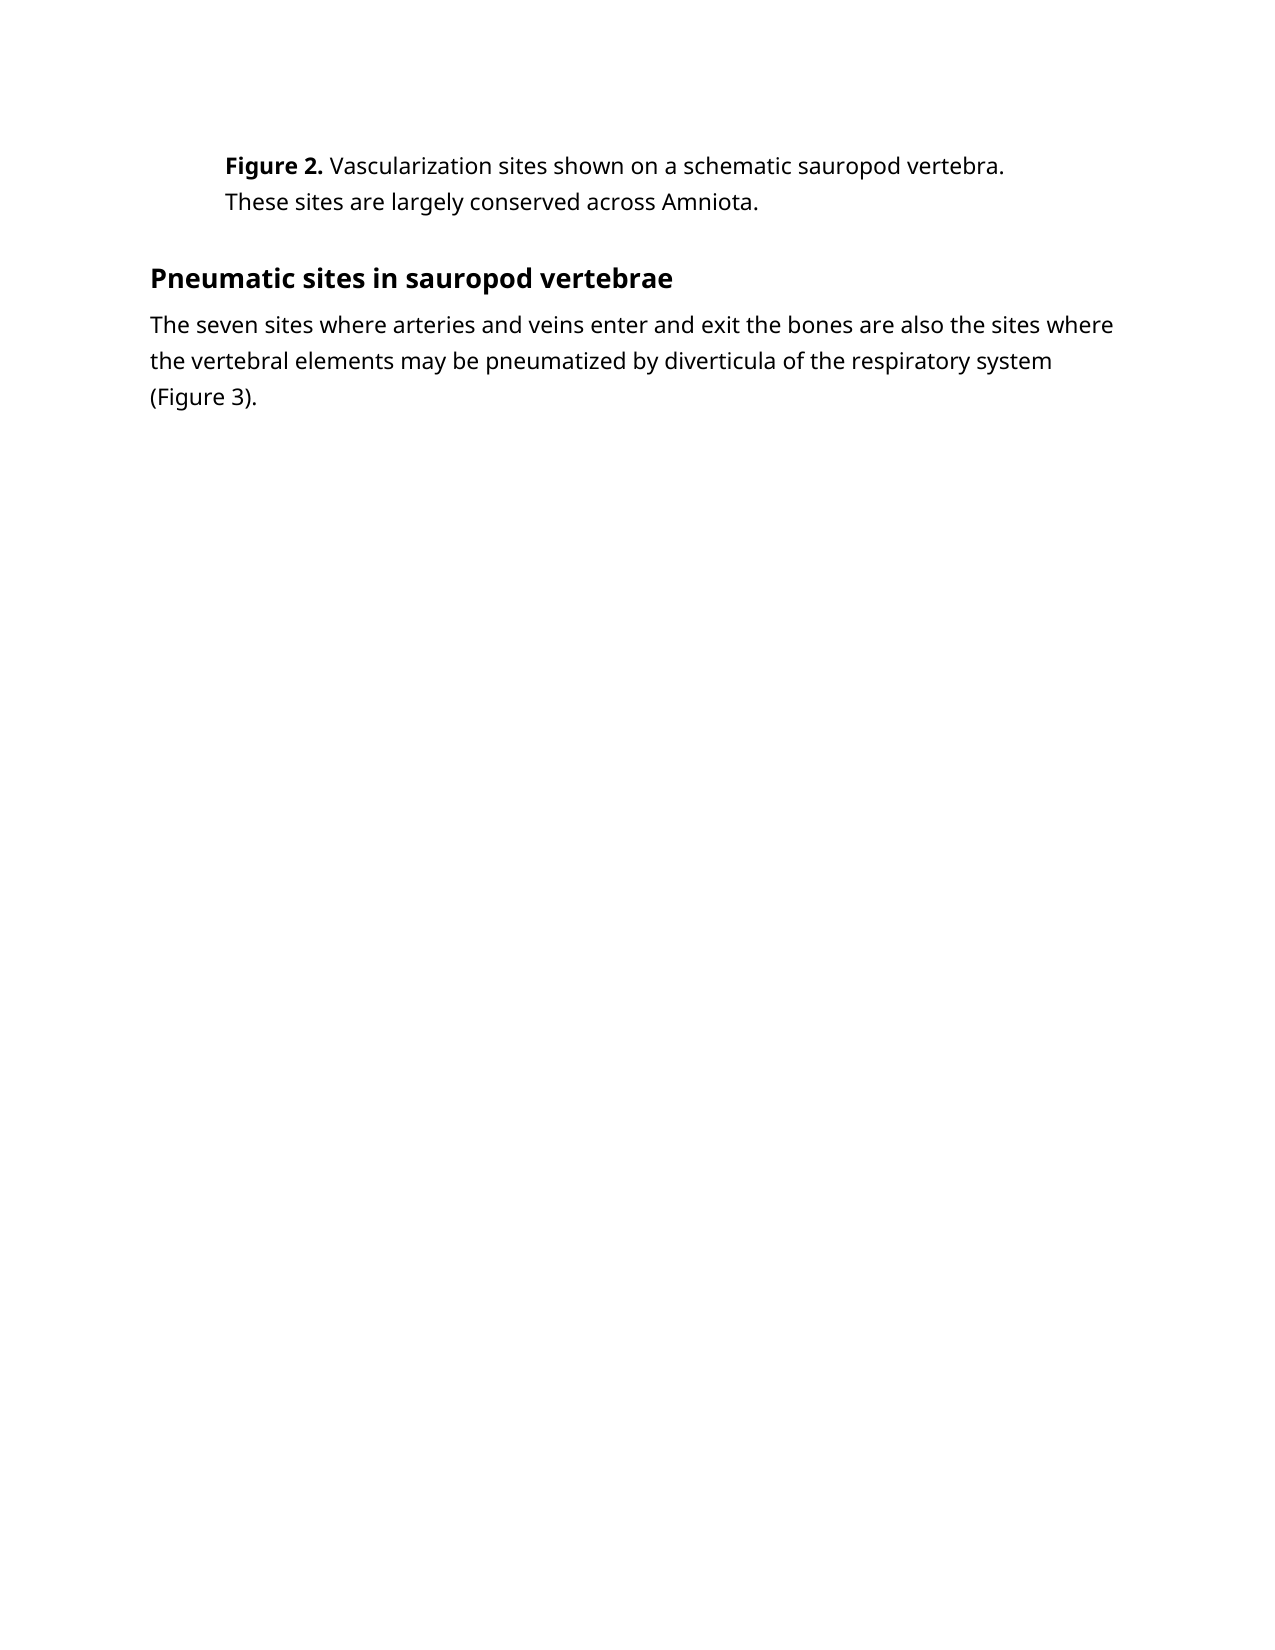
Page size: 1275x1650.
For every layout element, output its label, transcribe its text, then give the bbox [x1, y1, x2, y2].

text The seven sites where arteries and veins enter and exit the bones are also the sites where the vertebral elements may be pneumatized by diverticula of the respiratory system (Figure 3). [150, 309, 1125, 412]
subtitle Pneumatic sites in sauropod vertebrae [150, 259, 1125, 296]
text Figure 2. Vascularization sites shown on a schematic sauropod vertebra. These sites are largely conserved across Amniota. [225, 150, 1050, 217]
